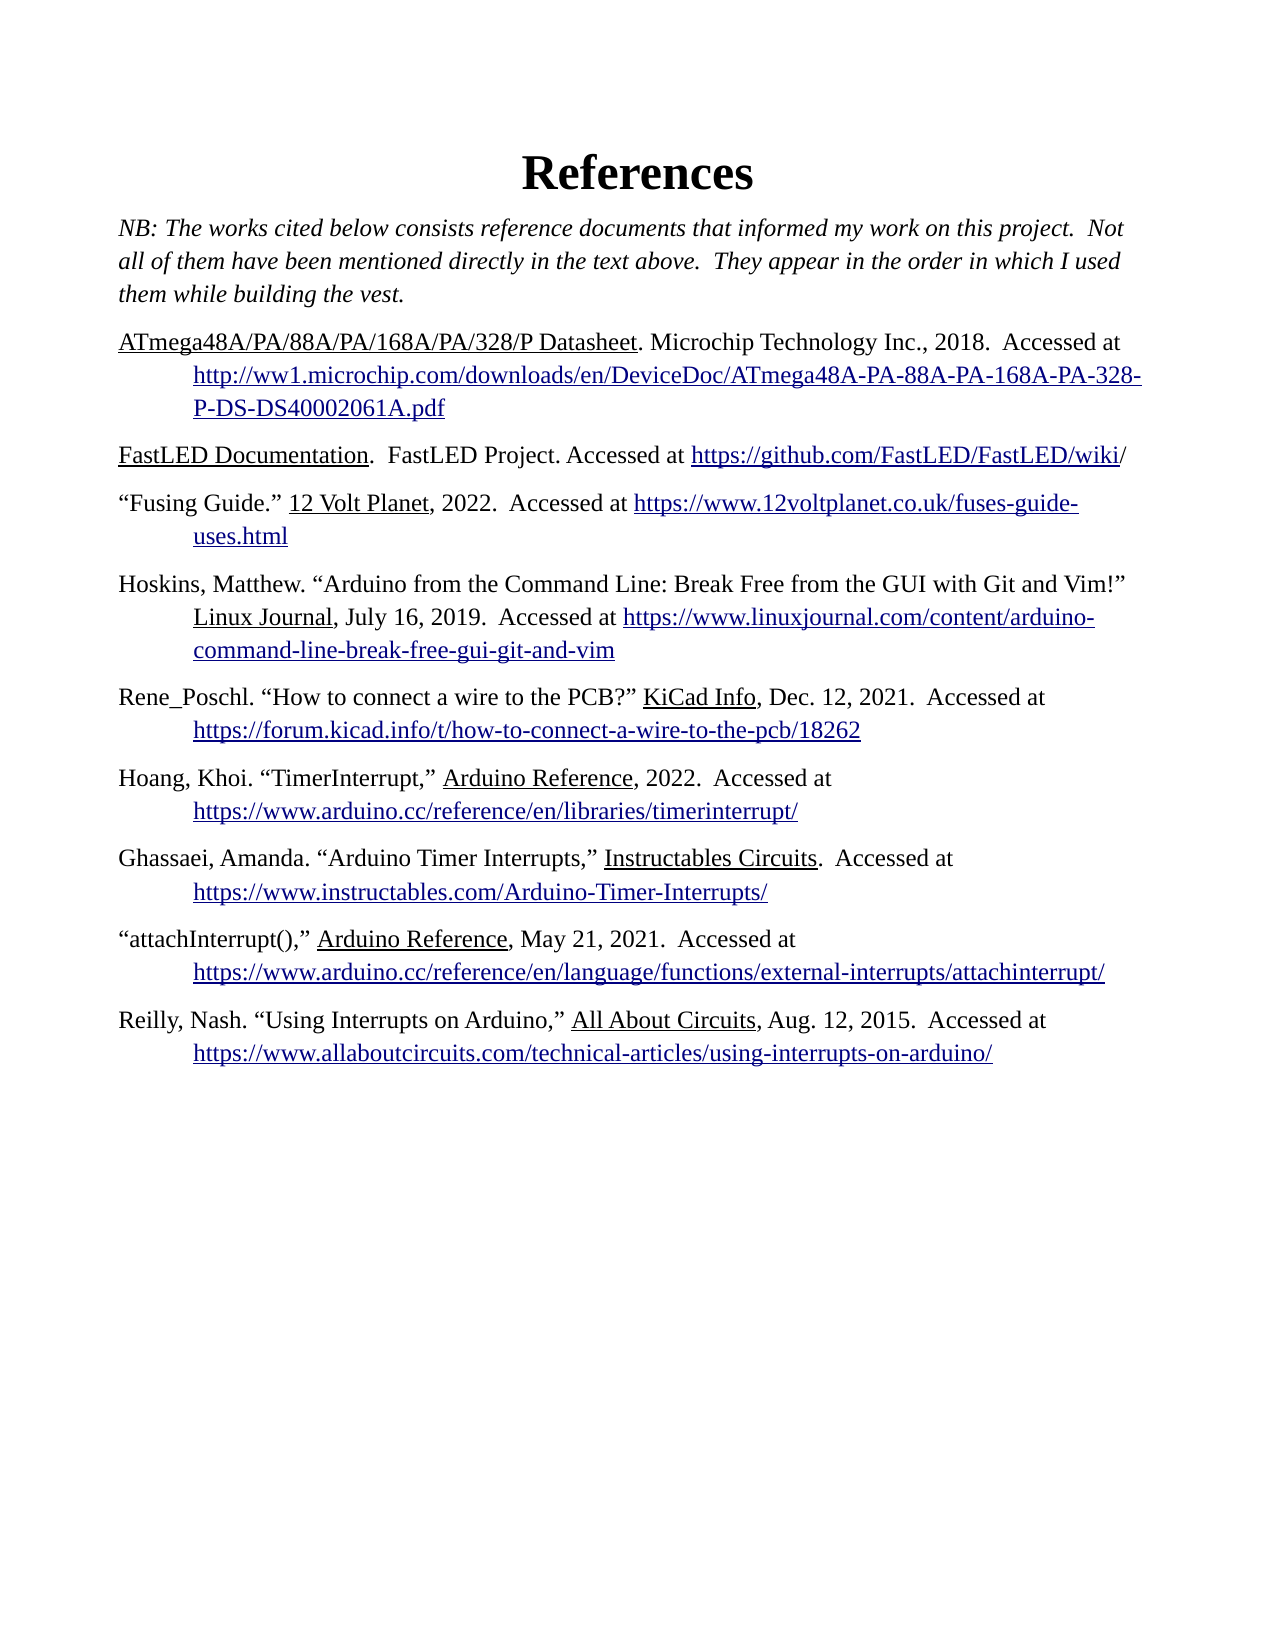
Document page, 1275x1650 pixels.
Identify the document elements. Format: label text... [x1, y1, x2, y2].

text FastLED Documentation. FastLED Project. Accessed at https://github.com/FastLED/FastLED/wiki/ [118, 440, 1157, 469]
text Hoang, Khoi. “TimerInterrupt,” Arduino Reference, 2022. Accessed at https://www.arduino.cc/reference/en/libraries/timerinterrupt/ [118, 763, 1157, 825]
text “attachInterrupt(),” Arduino Reference, May 21, 2021. Accessed at https://www.arduino.cc/reference/en/language/functions/external-interrupts/attachinterrupt/ [118, 924, 1157, 986]
text Ghassaei, Amanda. “Arduino Timer Interrupts,” Instructables Circuits. Accessed at https://www.instructables.com/Arduino-Timer-Interrupts/ [118, 843, 1157, 905]
text Rene_Poschl. “How to connect a wire to the PCB?” KiCad Info, Dec. 12, 2021. Accessed at https://forum.kicad.info/t/how-to-connect-a-wire-to-the-pcb/18262 [118, 682, 1157, 744]
text Hoskins, Matthew. “Arduino from the Command Line: Break Free from the GUI with Git and Vim!” Linux Journal, July 16, 2019. Accessed at https://www.linuxjournal.com/content/arduino- command-line-break-free-gui-git-and-vim [118, 569, 1157, 663]
text NB: The works cited below consists reference documents that informed my work on this project. Not all of them have been mentioned directly in the text above. They appear in the order in which I used them while building the vest. [118, 213, 1157, 308]
subtitle References [118, 143, 1157, 201]
text Reilly, Nash. “Using Interrupts on Arduino,” All About Circuits, Aug. 12, 2015. Accessed at https://www.allaboutcircuits.com/technical-articles/using-interrupts-on-arduino/ [118, 1005, 1157, 1067]
text ATmega48A/PA/88A/PA/168A/PA/328/P Datasheet. Microchip Technology Inc., 2018. Accessed at http://ww1.microchip.com/downloads/en/DeviceDoc/ATmega48A-PA-88A-PA-168A-PA-328- P-DS-DS40002061A.pdf [118, 327, 1157, 422]
text “Fusing Guide.” 12 Volt Planet, 2022. Accessed at https://www.12voltplanet.co.uk/fuses-guide- uses.html [118, 488, 1157, 550]
